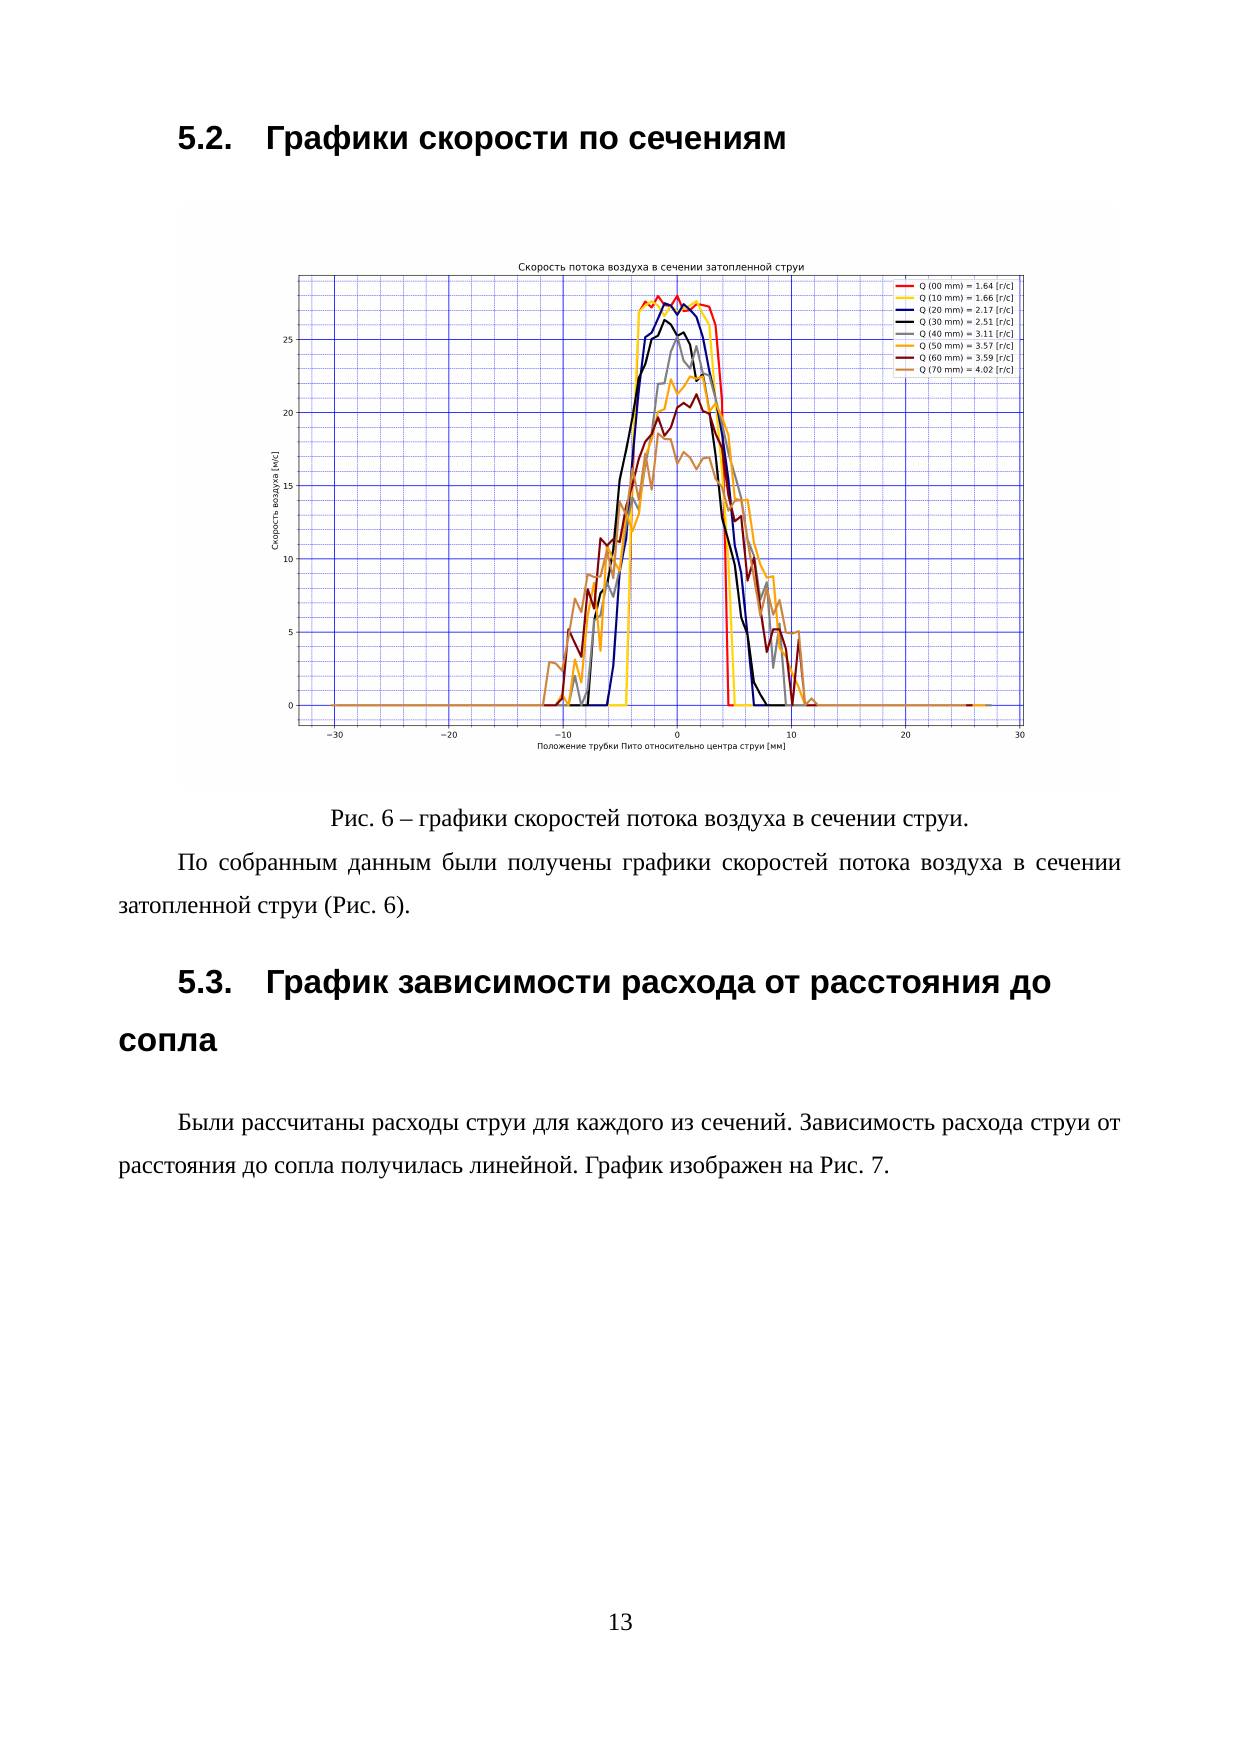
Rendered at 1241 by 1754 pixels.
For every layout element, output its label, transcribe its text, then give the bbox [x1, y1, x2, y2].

subtitle График зависимости расхода от расстояния до сопла [118, 962, 1122, 1058]
subtitle Графики скорости по сечениям [118, 118, 1122, 157]
picture [182, 205, 1117, 790]
text Рис. 6 – графики скоростей потока воздуха в сечении струи. [118, 803, 1122, 832]
text Были рассчитаны расходы струи для каждого из сечений. Зависимость расхода струи от расстояния до сопла получилась линейной. График изображен на Рис. 7. [118, 1107, 1122, 1179]
text По собранным данным были получены графики скоростей потока воздуха в сечении затопленной струи (Рис. 6). [118, 847, 1122, 918]
